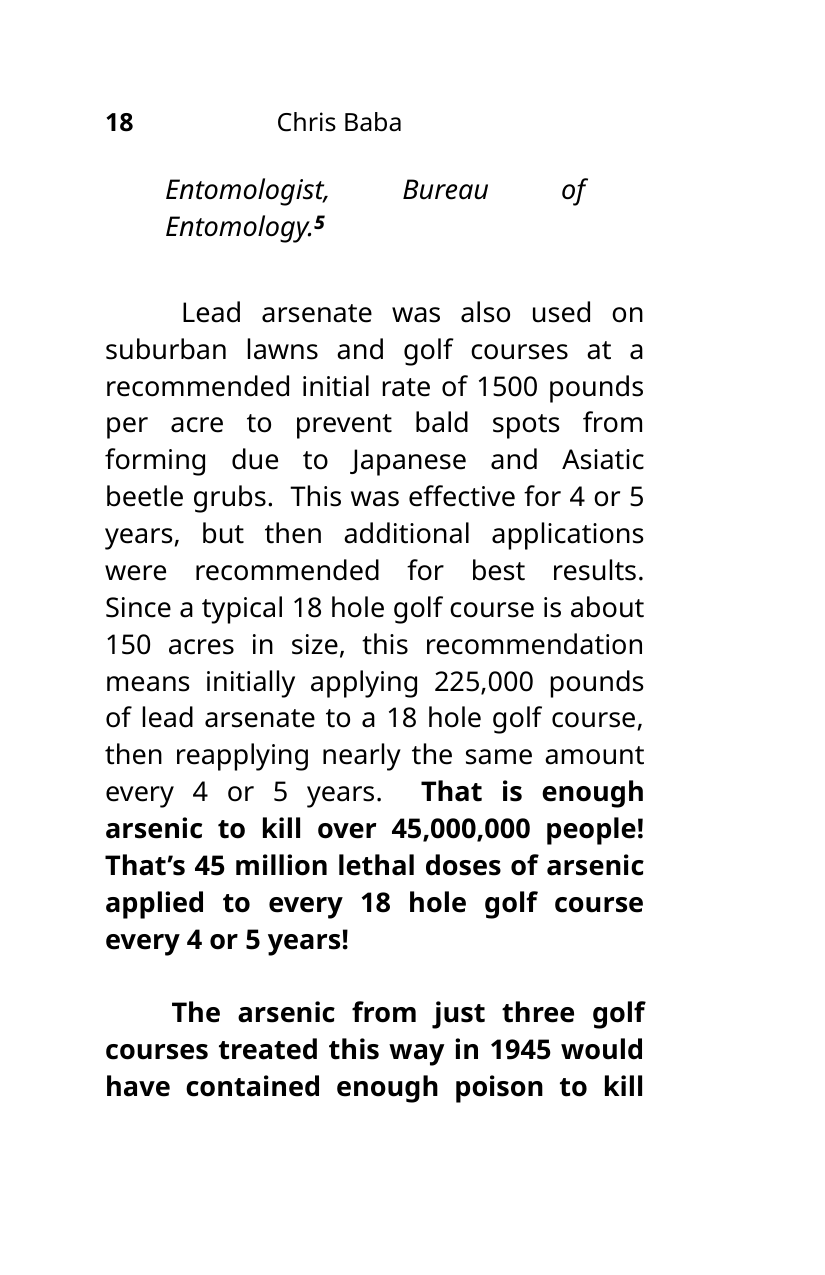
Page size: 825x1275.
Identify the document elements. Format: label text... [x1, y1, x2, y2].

text The arsenic from just three golf courses treated this way in 1945 would have contained enough poison to kill [105, 994, 645, 1104]
text Lead arsenate was also used on suburban lawns and golf courses at a recommended initial rate of 1500 pounds per acre to prevent bald spots from forming due to Japanese and Asiatic beetle grubs. This was effective for 4 or 5 years, but then additional applications were recommended for best results. Since a typical 18 hole golf course is about 150 acres in size, this recommendation means initially applying 225,000 pounds of lead arsenate to a 18 hole golf course, then reapplying nearly the same amount every 4 or 5 years. That is enough arsenic to kill over 45,000,000 people! That’s 45 million lethal doses of arsenic applied to every 18 hole golf course every 4 or 5 years! [105, 293, 645, 957]
text Entomologist, Bureau of Entomology. [165, 171, 585, 244]
